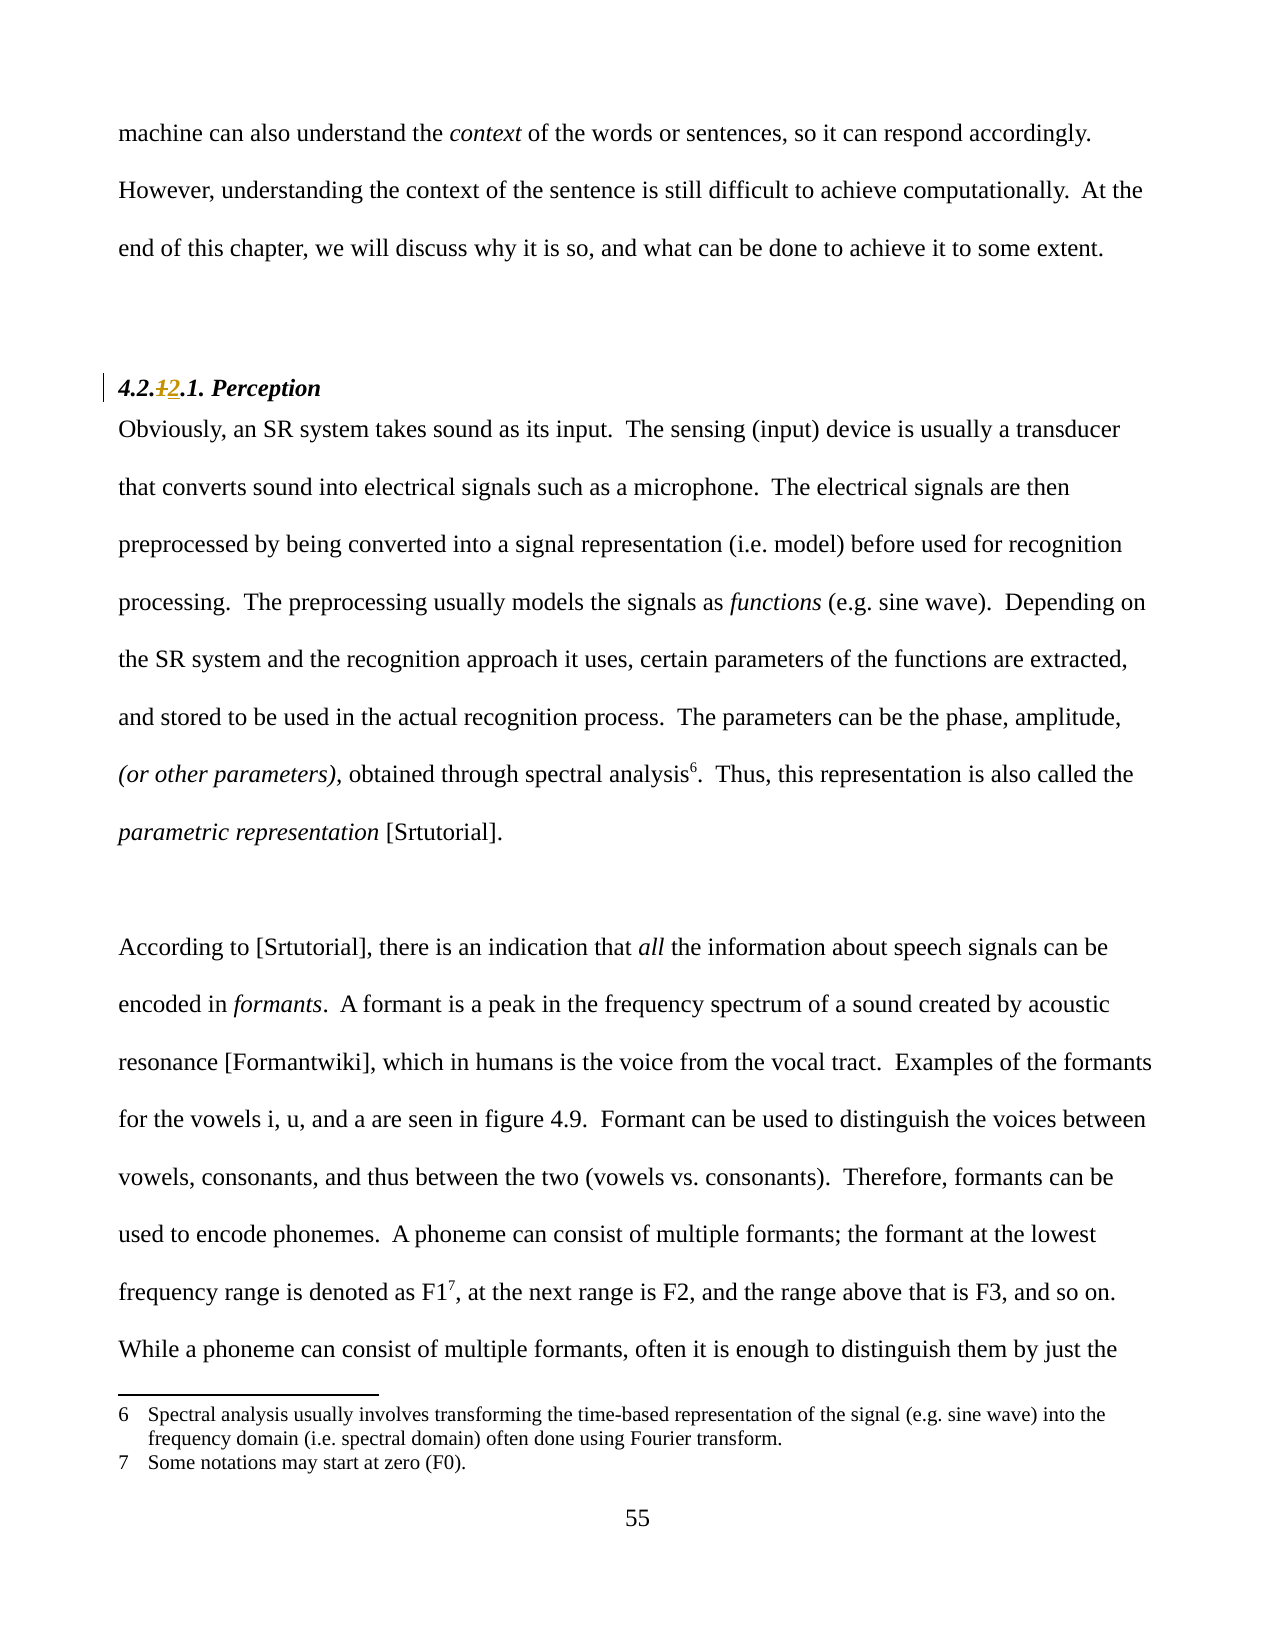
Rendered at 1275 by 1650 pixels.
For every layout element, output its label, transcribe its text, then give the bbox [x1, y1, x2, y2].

text machine can also understand the context of the words or sentences, so it can respond accordingly. However, understanding the context of the sentence is still difficult to achieve computationally. At the end of this chapter, we will discuss why it is so, and what can be done to achieve it to some extent. [118, 118, 1157, 262]
subtitle 4.2.2.1. Perception [118, 373, 1157, 402]
text Spectral analysis usually involves transforming the time-based representation of the signal (e.g. sine wave) into the frequency domain (i.e. spectral domain) often done using Fourier transform. [118, 1401, 1157, 1449]
text Obviously, an SR system takes sound as its input. The sensing (input) device is usually a transducer that converts sound into electrical signals such as a microphone. The electrical signals are then preprocessed by being converted into a signal representation (i.e. model) before used for recognition processing. The preprocessing usually models the signals as functions (e.g. sine wave). Depending on the SR system and the recognition approach it uses, certain parameters of the functions are extracted, and stored to be used in the actual recognition process. The parameters can be the phase, amplitude, (or other parameters), obtained through spectral analysis. Thus, this representation is also called the parametric representation [Srtutorial]. [118, 414, 1157, 845]
text Some notations may start at zero (F0). [118, 1449, 1157, 1474]
text According to [Srtutorial], there is an indication that all the information about speech signals can be encoded in formants. A formant is a peak in the frequency spectrum of a sound created by acoustic resonance [Formantwiki], which in humans is the voice from the vocal tract. Examples of the formants for the vowels i, u, and a are seen in figure 4.9. Formant can be used to distinguish the voices between vowels, consonants, and thus between the two (vowels vs. consonants). Therefore, formants can be used to encode phonemes. A phoneme can consist of multiple formants; the formant at the lowest frequency range is denoted as F1, at the next range is F2, and the range above that is F3, and so on. While a phoneme can consist of multiple formants, often it is enough to distinguish them by just the [118, 932, 1157, 1363]
